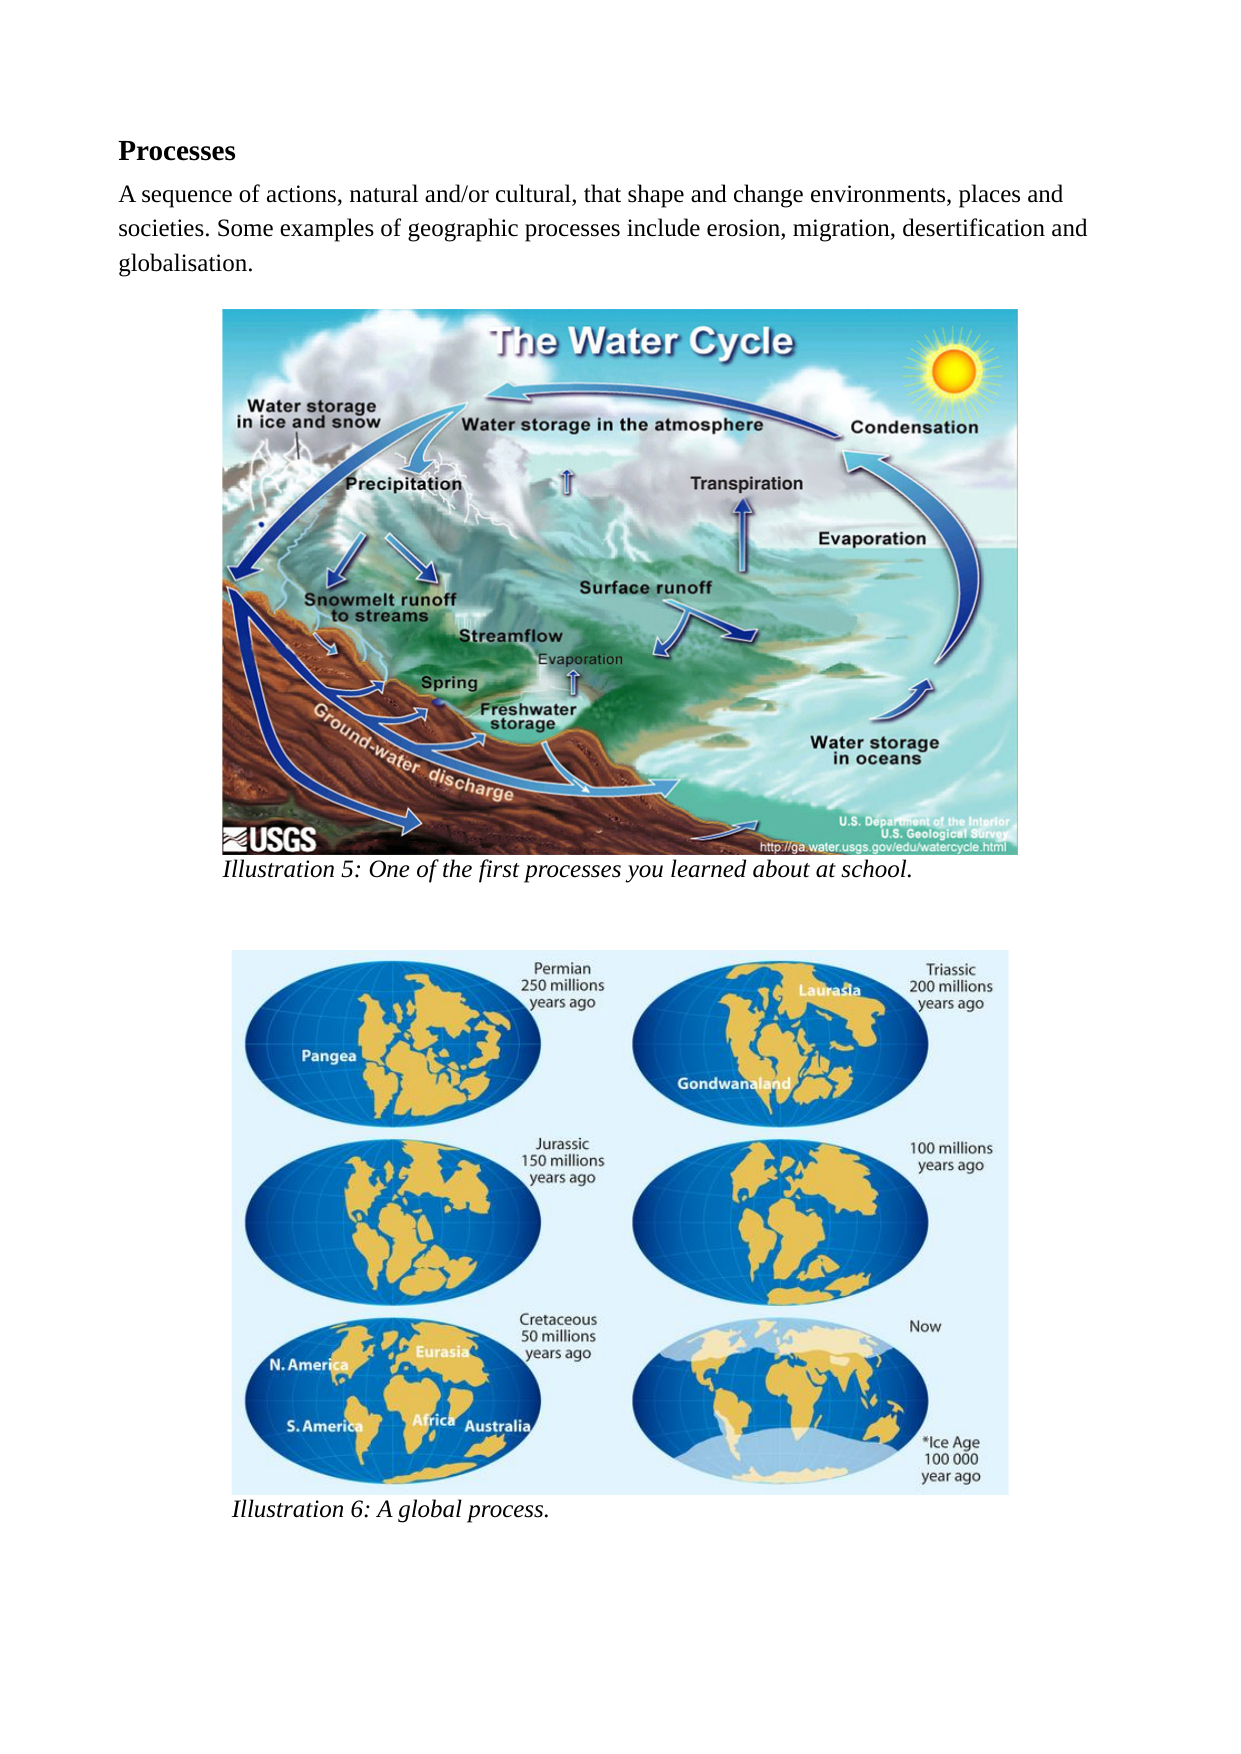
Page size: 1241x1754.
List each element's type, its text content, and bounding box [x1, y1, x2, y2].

picture [231, 950, 1009, 1495]
text A sequence of actions, natural and/or cultural, that shape and change environments, places and societies. Some examples of geographic processes include erosion, migration, desertification and globalisation. [118, 179, 1122, 276]
text Illustration 6: A global process. [232, 1495, 1009, 1523]
subtitle Processes [118, 133, 1122, 166]
picture [222, 309, 1018, 855]
text Illustration 5: One of the first processes you learned about at school. [222, 855, 1018, 883]
